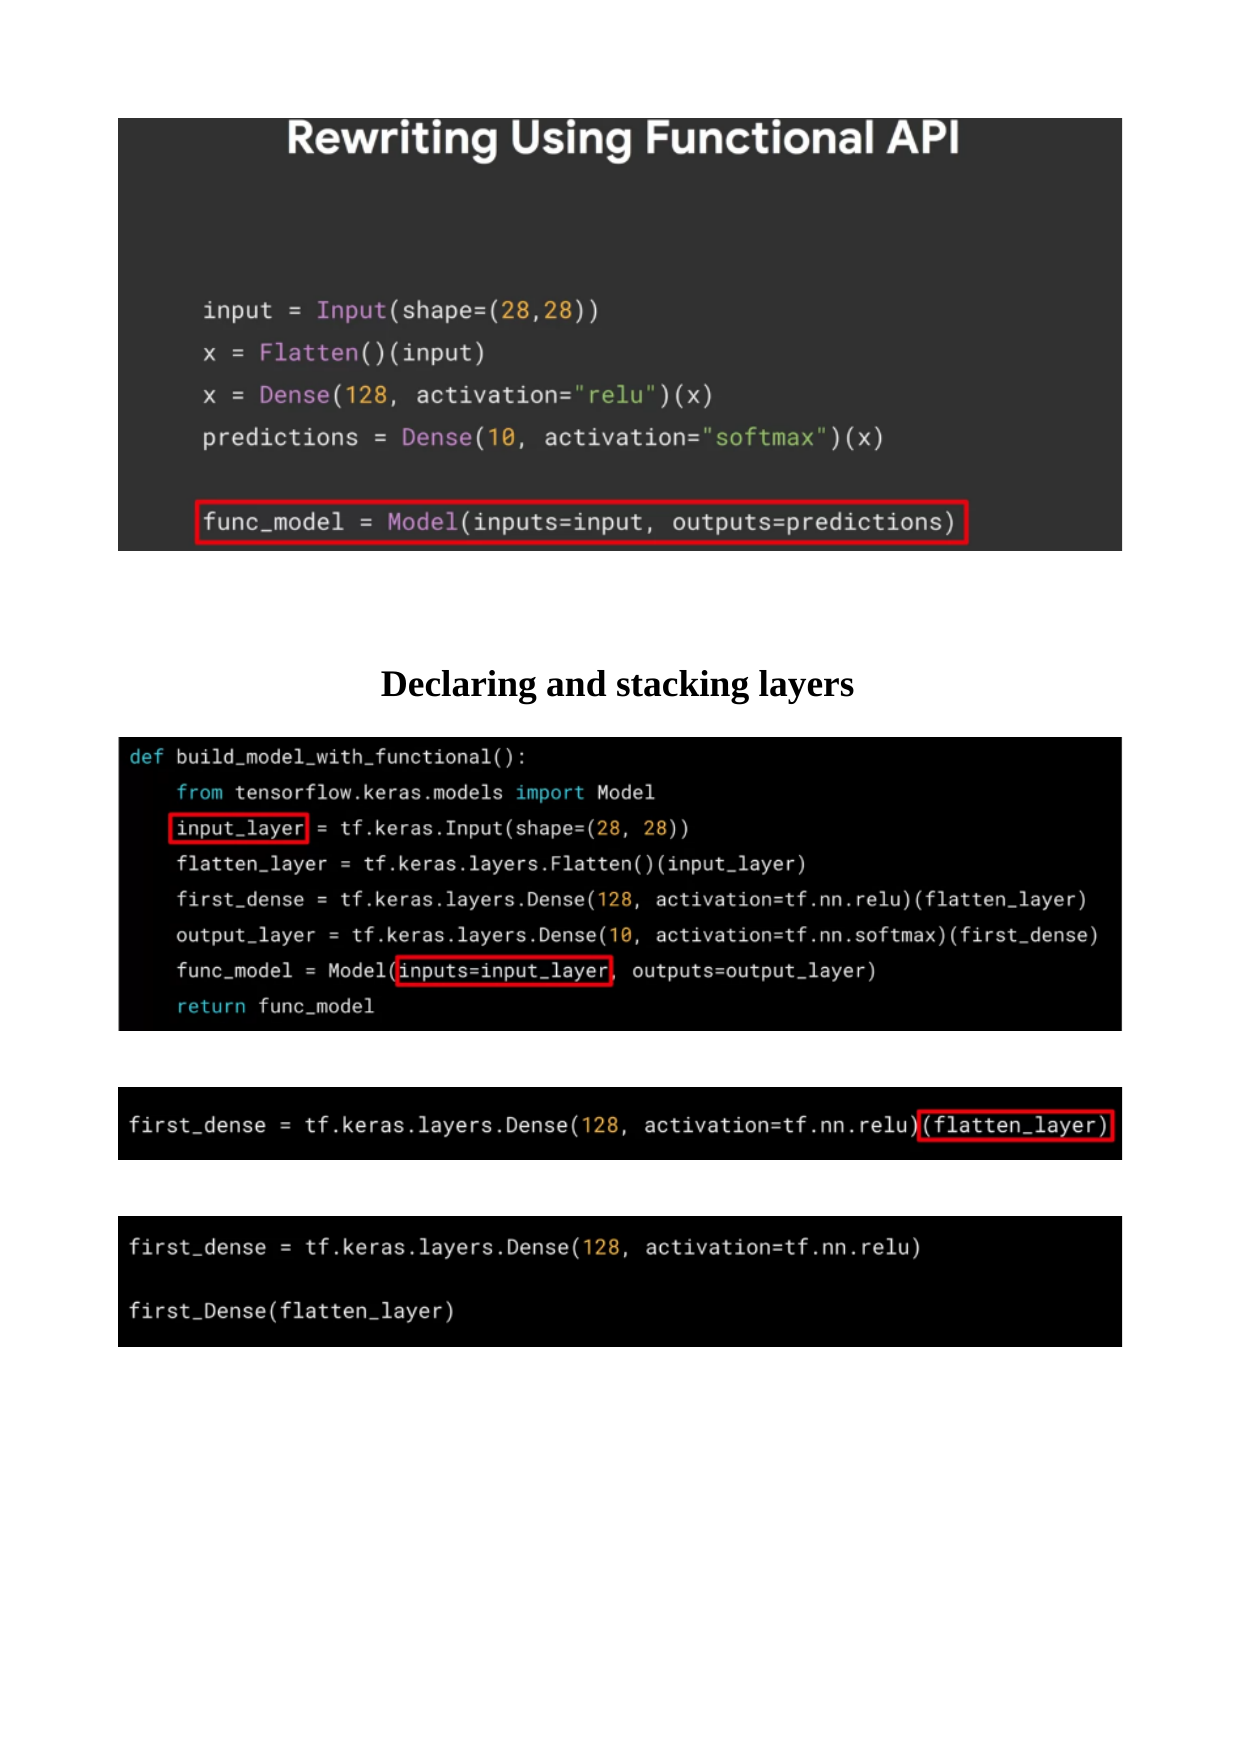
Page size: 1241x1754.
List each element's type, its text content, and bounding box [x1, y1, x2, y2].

picture [118, 737, 1123, 1031]
picture [118, 1087, 1123, 1160]
picture [118, 1216, 1123, 1347]
picture [118, 118, 1123, 551]
subtitle Declaring and stacking layers [118, 661, 1122, 704]
